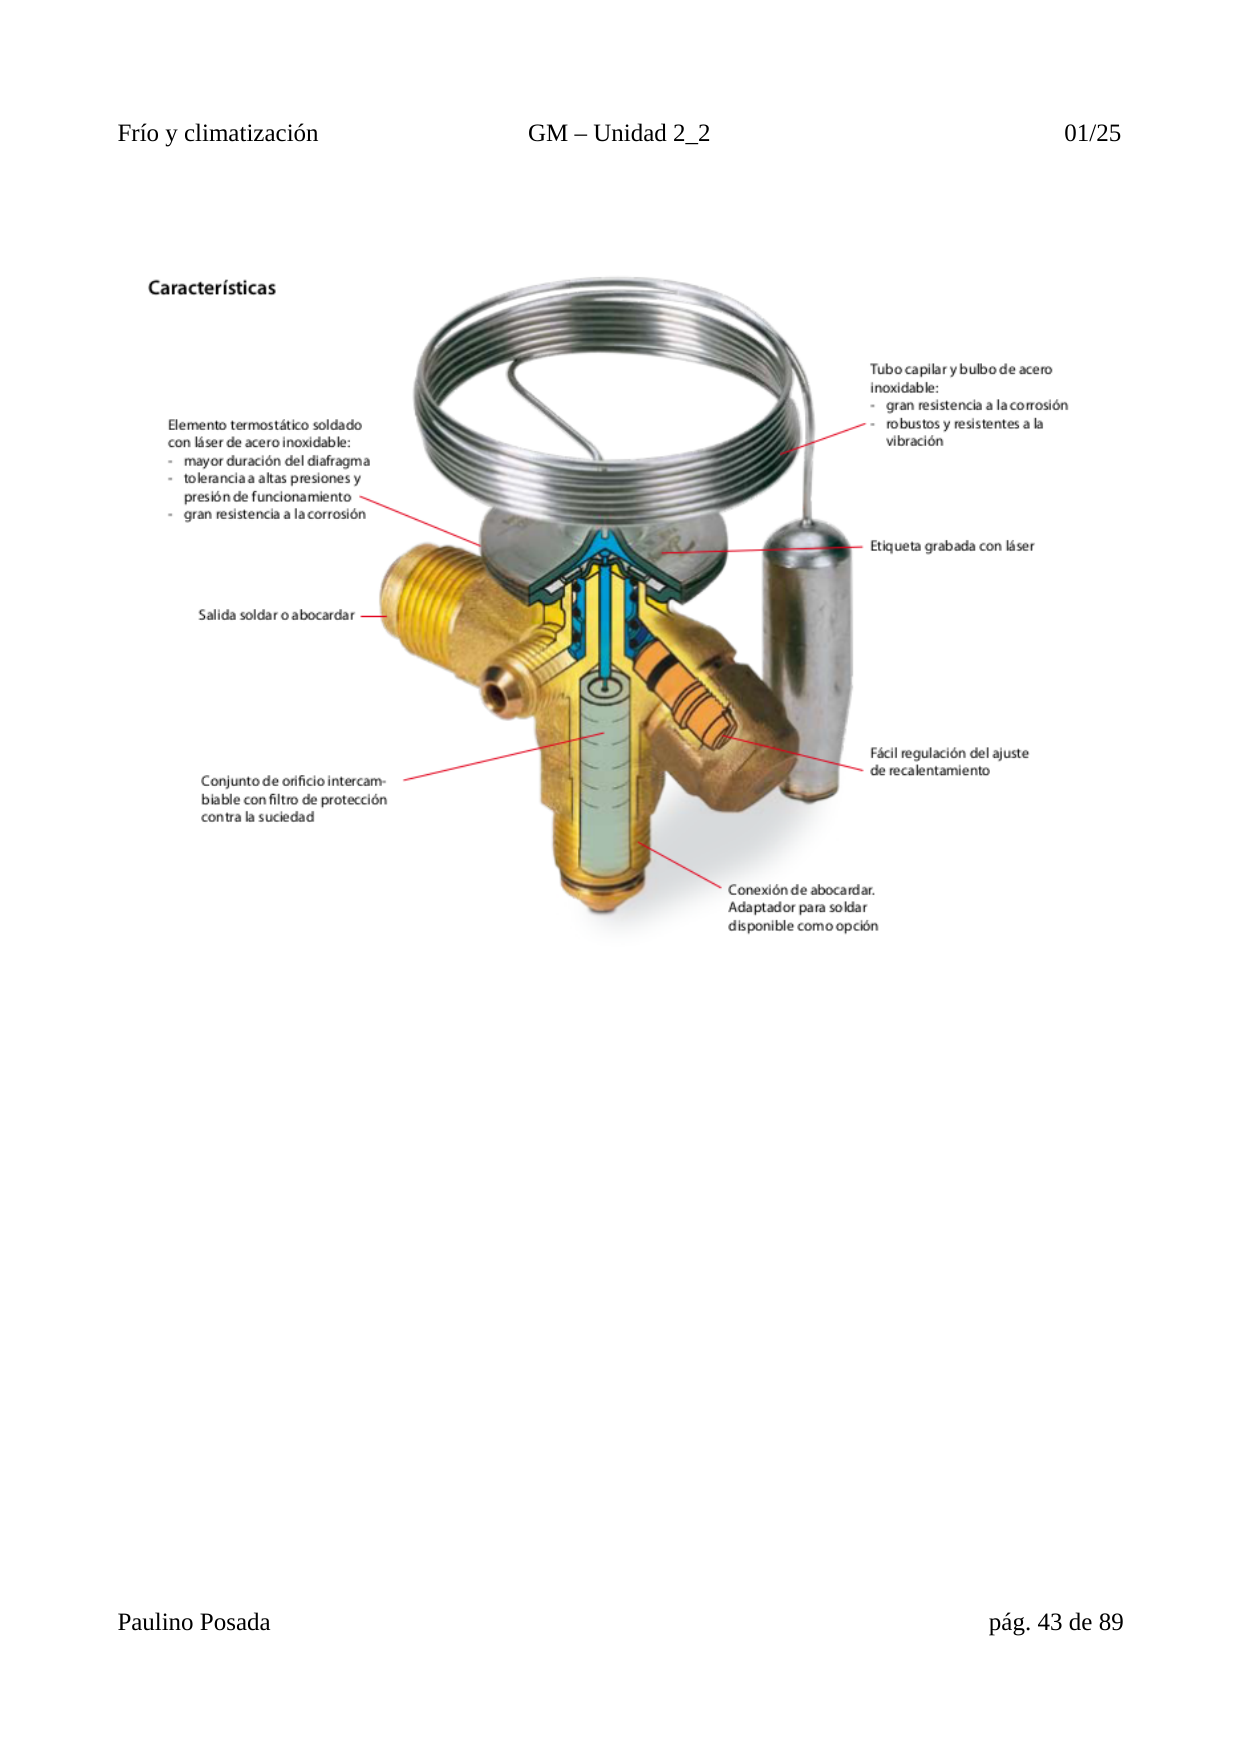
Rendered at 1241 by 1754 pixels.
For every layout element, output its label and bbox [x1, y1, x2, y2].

picture [131, 252, 1136, 964]
